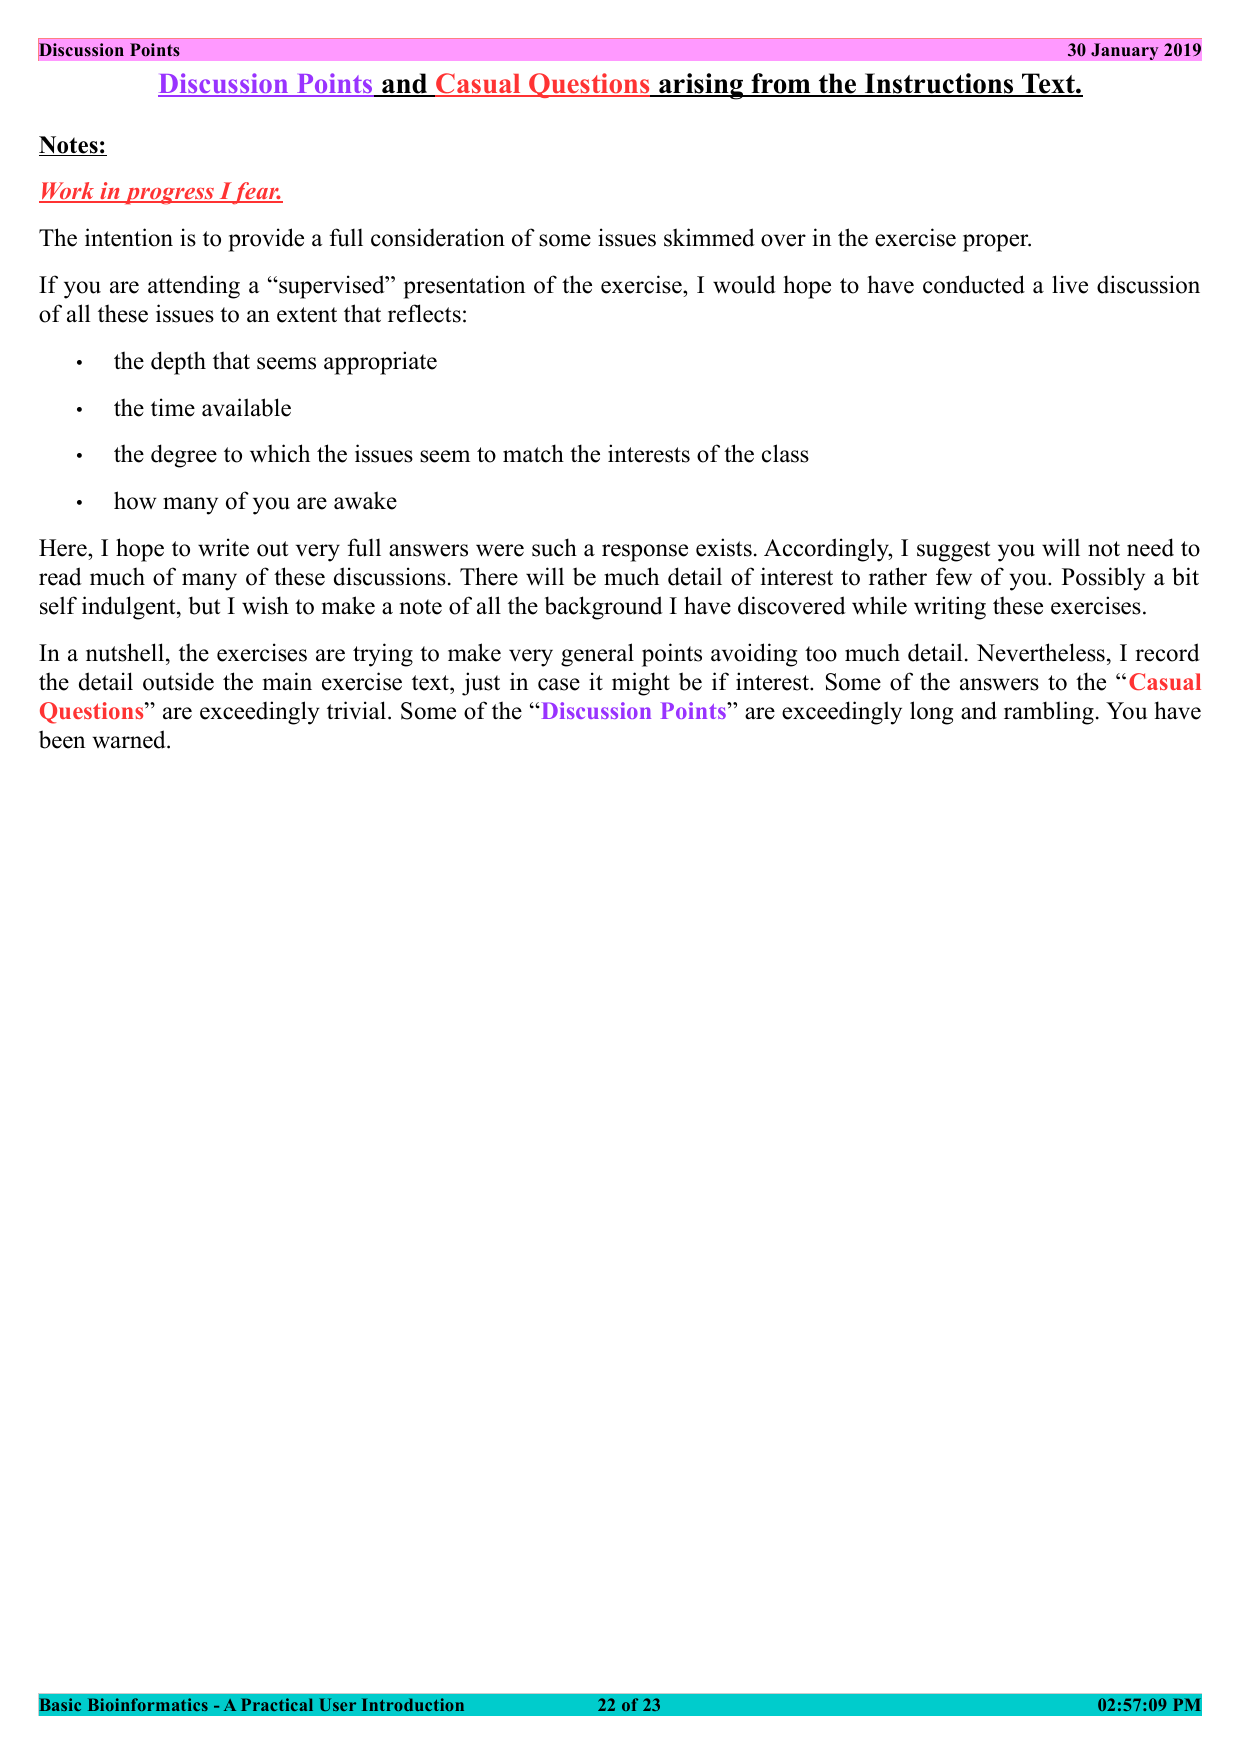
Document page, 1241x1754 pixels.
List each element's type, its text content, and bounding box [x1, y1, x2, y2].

list how many of you are awake [76, 486, 1202, 515]
text Here, I hope to write out very full answers were such a response exists. Accordingly, I suggest you will not need to read much of many of these discussions. There will be much detail of interest to rather few of you. Possibly a bit self indulgent, but I wish to make a note of all the background I have discovered while writing these exercises. [38, 533, 1202, 620]
list the degree to which the issues seem to match the interests of the class [76, 439, 1202, 468]
list the depth that seems appropriate [76, 346, 1202, 375]
text In a nutshell, the exercises are trying to make very general points avoiding too much detail. Nevertheless, I record the detail outside the main exercise text, just in case it might be if interest. Some of the answers to the “Casual Questions” are exceedingly trivial. Some of the “Discussion Points” are exceedingly long and rambling. You have been warned. [38, 638, 1202, 754]
text Work in progress I fear. [38, 176, 1202, 205]
text If you are attending a “supervised” presentation of the exercise, I would hope to have conducted a live discussion of all these issues to an extent that reflects: [38, 270, 1202, 328]
list the time available [76, 392, 1202, 421]
text Notes: [38, 129, 1202, 158]
text Discussion Points and Casual Questions arising from the Instructions Text. [38, 66, 1202, 100]
text The intention is to provide a full consideration of some issues skimmed over in the exercise proper. [38, 223, 1202, 252]
